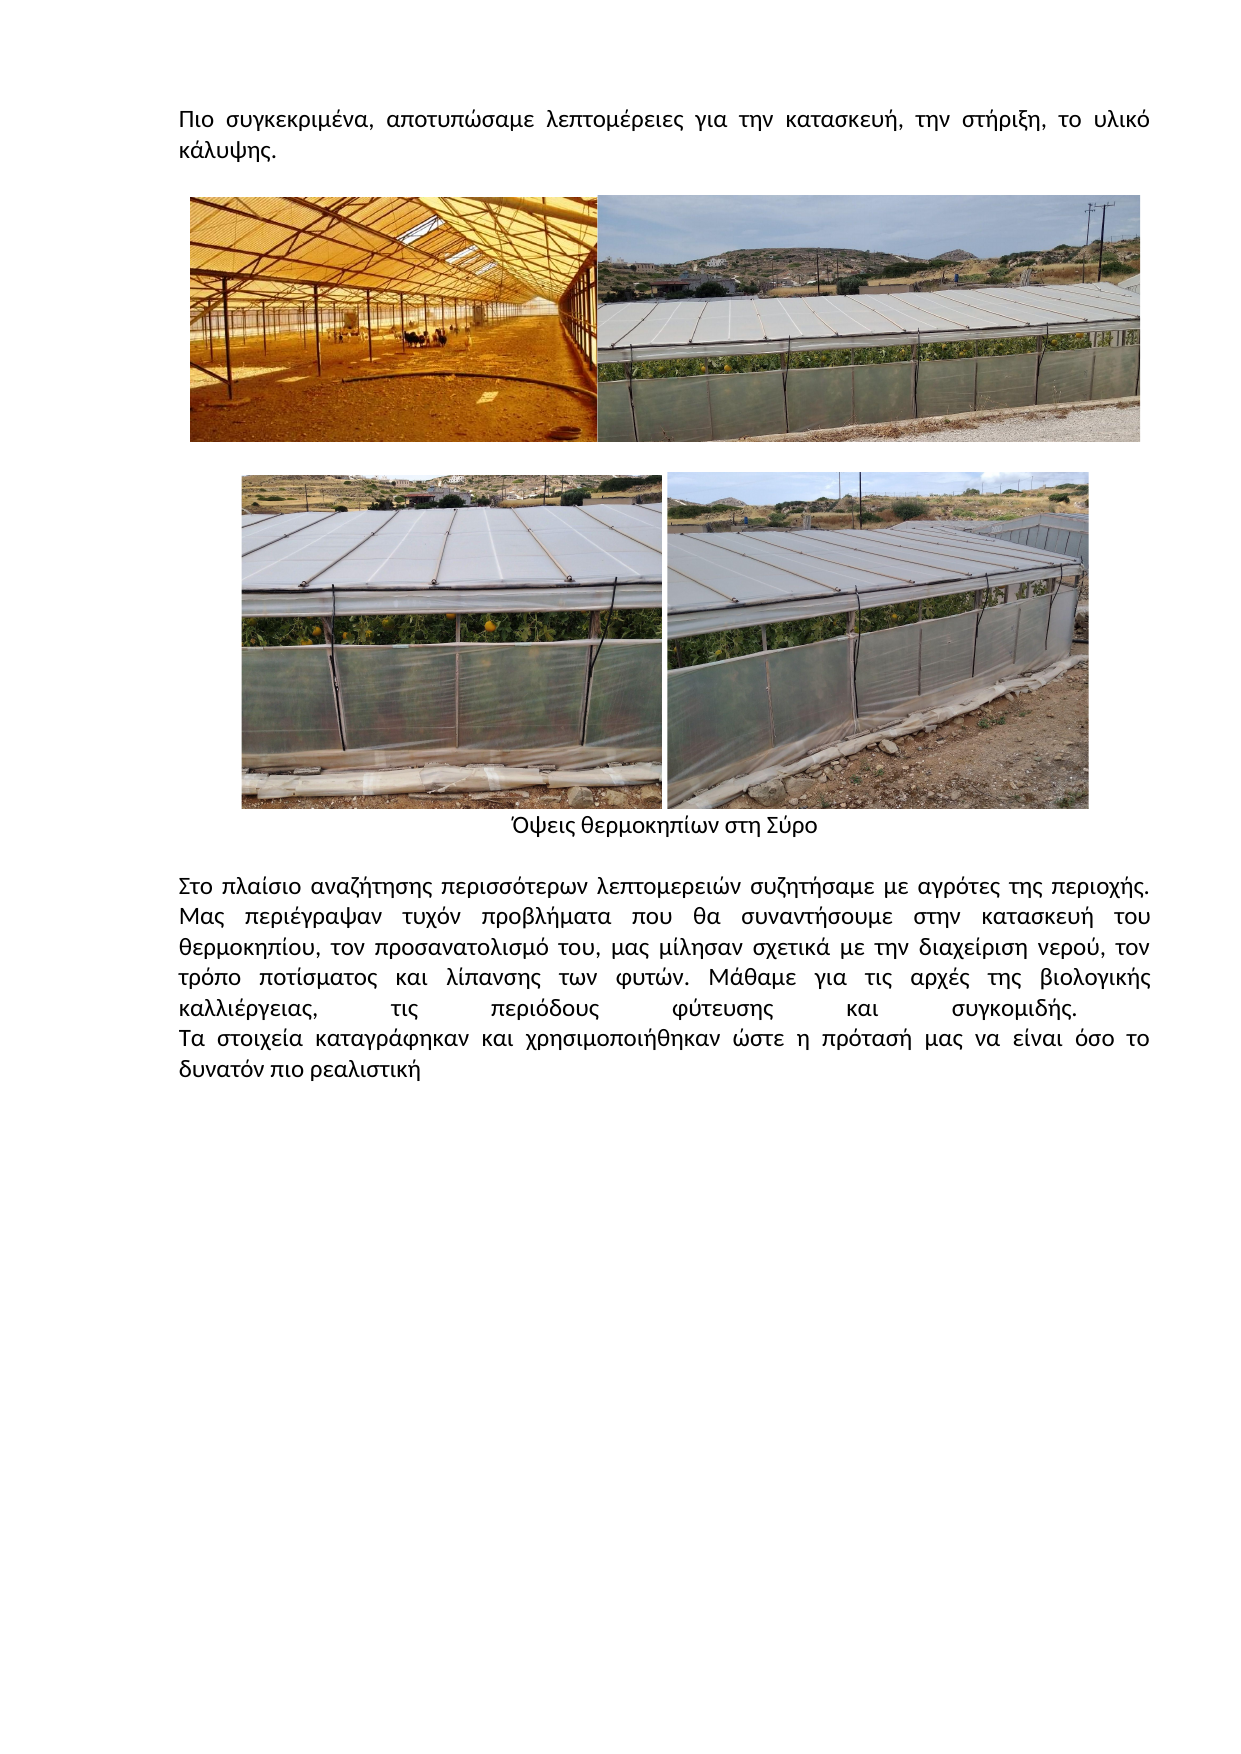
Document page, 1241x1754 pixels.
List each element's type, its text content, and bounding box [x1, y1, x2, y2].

text Στο πλαίσιο αναζήτησης περισσότερων λεπτομερειών συζητήσαμε με αγρότες της περιοχής. Μας περιέγραψαν τυχόν προβλήματα που θα συναντήσουμε στην κατασκευή του θερμοκηπίου, τον προσανατολισμό του, μας μίλησαν σχετικά με την διαχείριση νερού, τον τρόπο ποτίσματος και λίπανσης των φυτών. Μάθαμε για τις αρχές της βιολογικής καλλιέργειας, τις περιόδους φύτευσης και συγκομιδής. Τα στοιχεία καταγράφηκαν και χρησιμοποιήθηκαν ώστε η πρότασή μας να είναι όσο το δυνατόν πιο ρεαλιστική [178, 870, 1152, 1084]
picture [667, 472, 1089, 809]
picture [190, 195, 1141, 442]
text Πιο συγκεκριμένα, αποτυπώσαμε λεπτομέρειες για την κατασκευή, την στήριξη, το υλικό κάλυψης. [178, 103, 1152, 164]
picture [241, 475, 662, 809]
text Όψεις θερμοκηπίων στη Σύρο [178, 809, 1152, 839]
